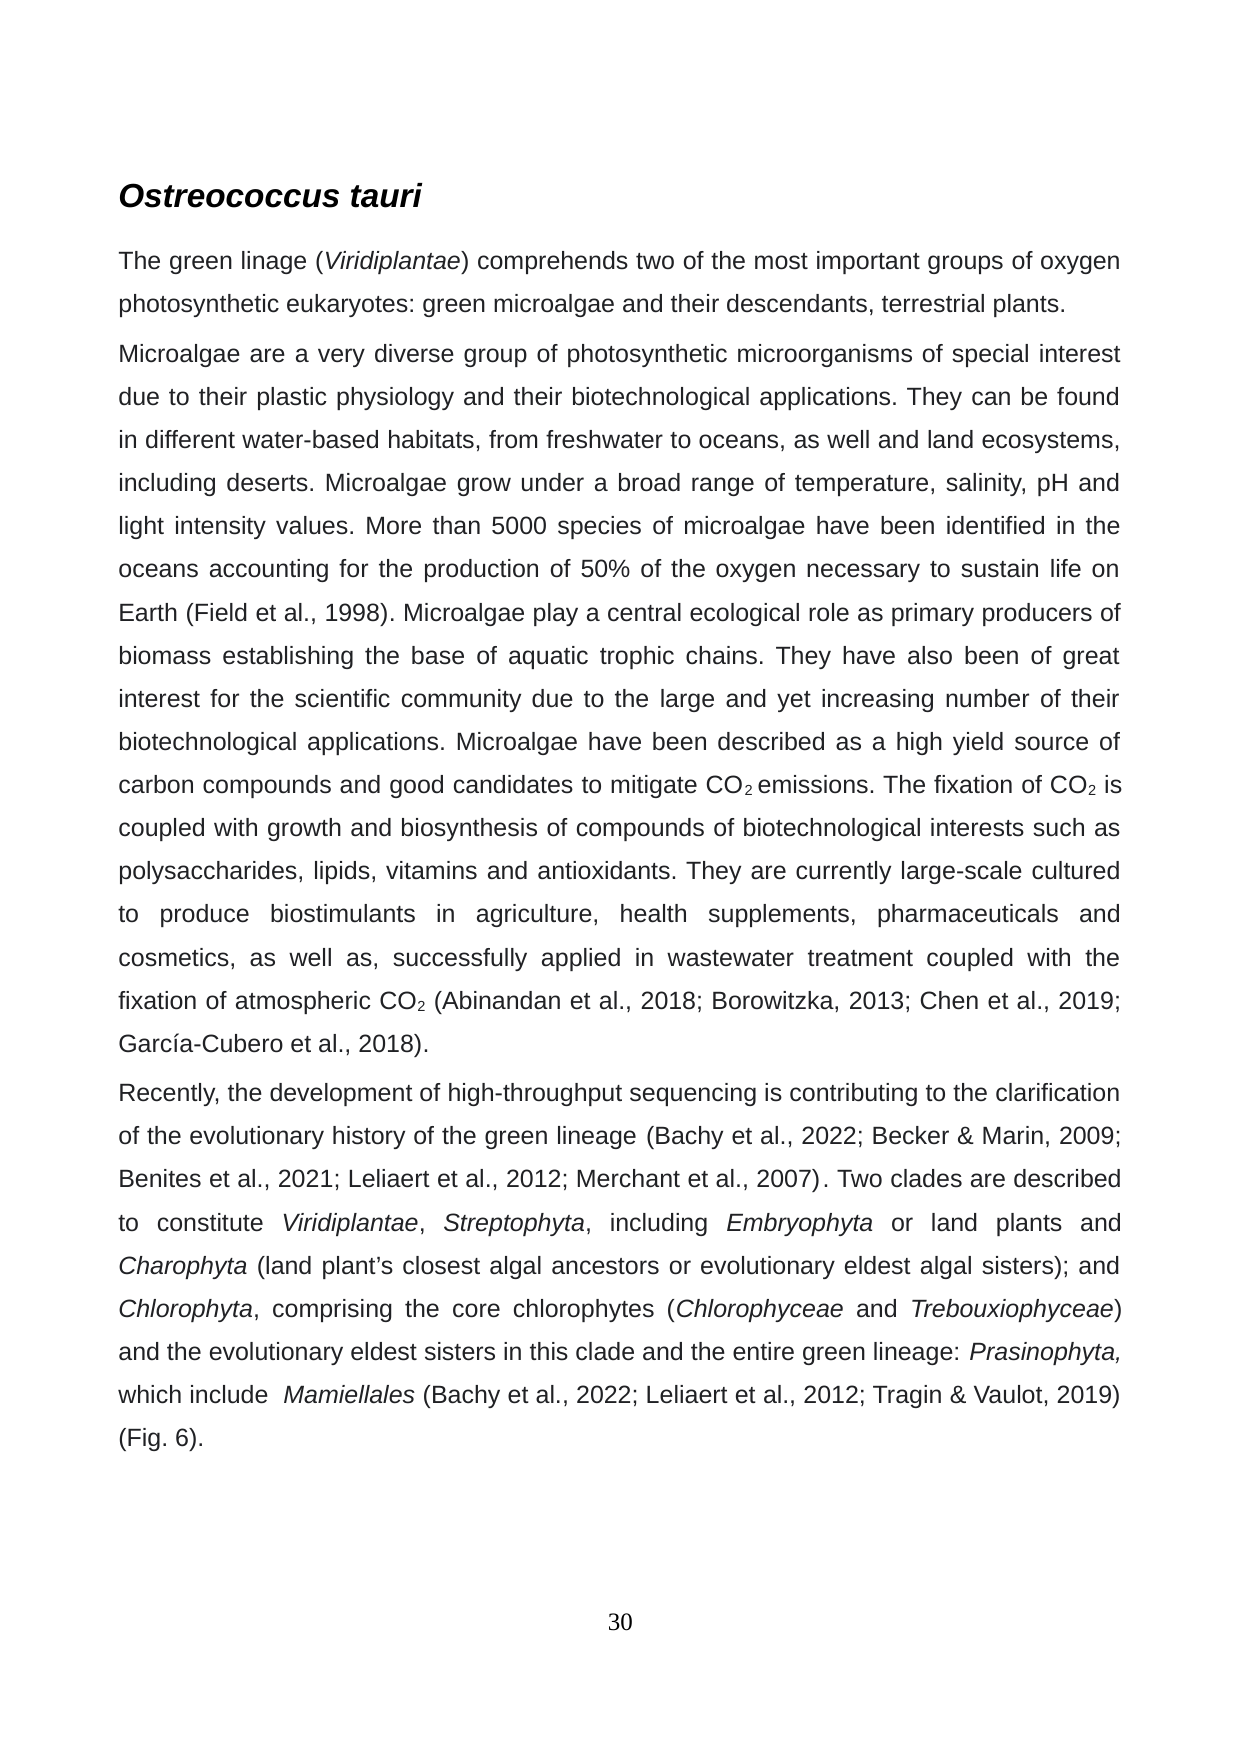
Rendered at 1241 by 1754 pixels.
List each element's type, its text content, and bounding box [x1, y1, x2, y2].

text Recently, the development of high-throughput sequencing is contributing to the clarification of the evolutionary history of the green lineage (Bachy et al., 2022; Becker & Marin, 2009; Benites et al., 2021; Leliaert et al., 2012; Merchant et al., 2007)⁠. Two clades are described to constitute Viridiplantae, Streptophyta, including Embryophyta or land plants and Charophyta (land plant’s closest algal ancestors or evolutionary eldest algal sisters); and Chlorophyta, comprising the core chlorophytes (Chlorophyceae and Trebouxiophyceae) and the evolutionary eldest sisters in this clade and the entire green lineage: Prasinophyta, which include Mamiellales (Bachy et al., 2022; Leliaert et al., 2012; Tragin & Vaulot, 2019)⁠ (Fig. 6). [118, 1078, 1122, 1452]
subtitle Ostreococcus tauri [118, 176, 1122, 215]
text Microalgae are a very diverse group of photosynthetic microorganisms of special interest due to their plastic physiology and their biotechnological applications. They can be found in different water-based habitats, from freshwater to oceans, as well and land ecosystems, including deserts. Microalgae grow under a broad range of temperature, salinity, pH and light intensity values. More than 5000 species of microalgae have been identified in the oceans accounting for the production of 50% of the oxygen necessary to sustain life on Earth (Field et al., 1998)⁠. Microalgae play a central ecological role as primary producers of biomass establishing the base of aquatic trophic chains. They have also been of great interest for the scientific community due to the large and yet increasing number of their biotechnological applications. Microalgae have been described as a high yield source of carbon compounds and good candidates to mitigate CO2 emissions. The fixation of CO2 is coupled with growth and biosynthesis of compounds of biotechnological interests such as polysaccharides, lipids, vitamins and antioxidants. They are currently large-scale cultured to produce biostimulants in agriculture, health supplements, pharmaceuticals and cosmetics, as well as, successfully applied in wastewater treatment coupled with the fixation of atmospheric CO2 (Abinandan et al., 2018; Borowitzka, 2013; Chen et al., 2019; García-Cubero et al., 2018)⁠. [118, 339, 1122, 1058]
text The green linage (Viridiplantae) comprehends two of the most important groups of oxygen photosynthetic eukaryotes: green microalgae and their descendants, terrestrial plants. [118, 246, 1122, 318]
